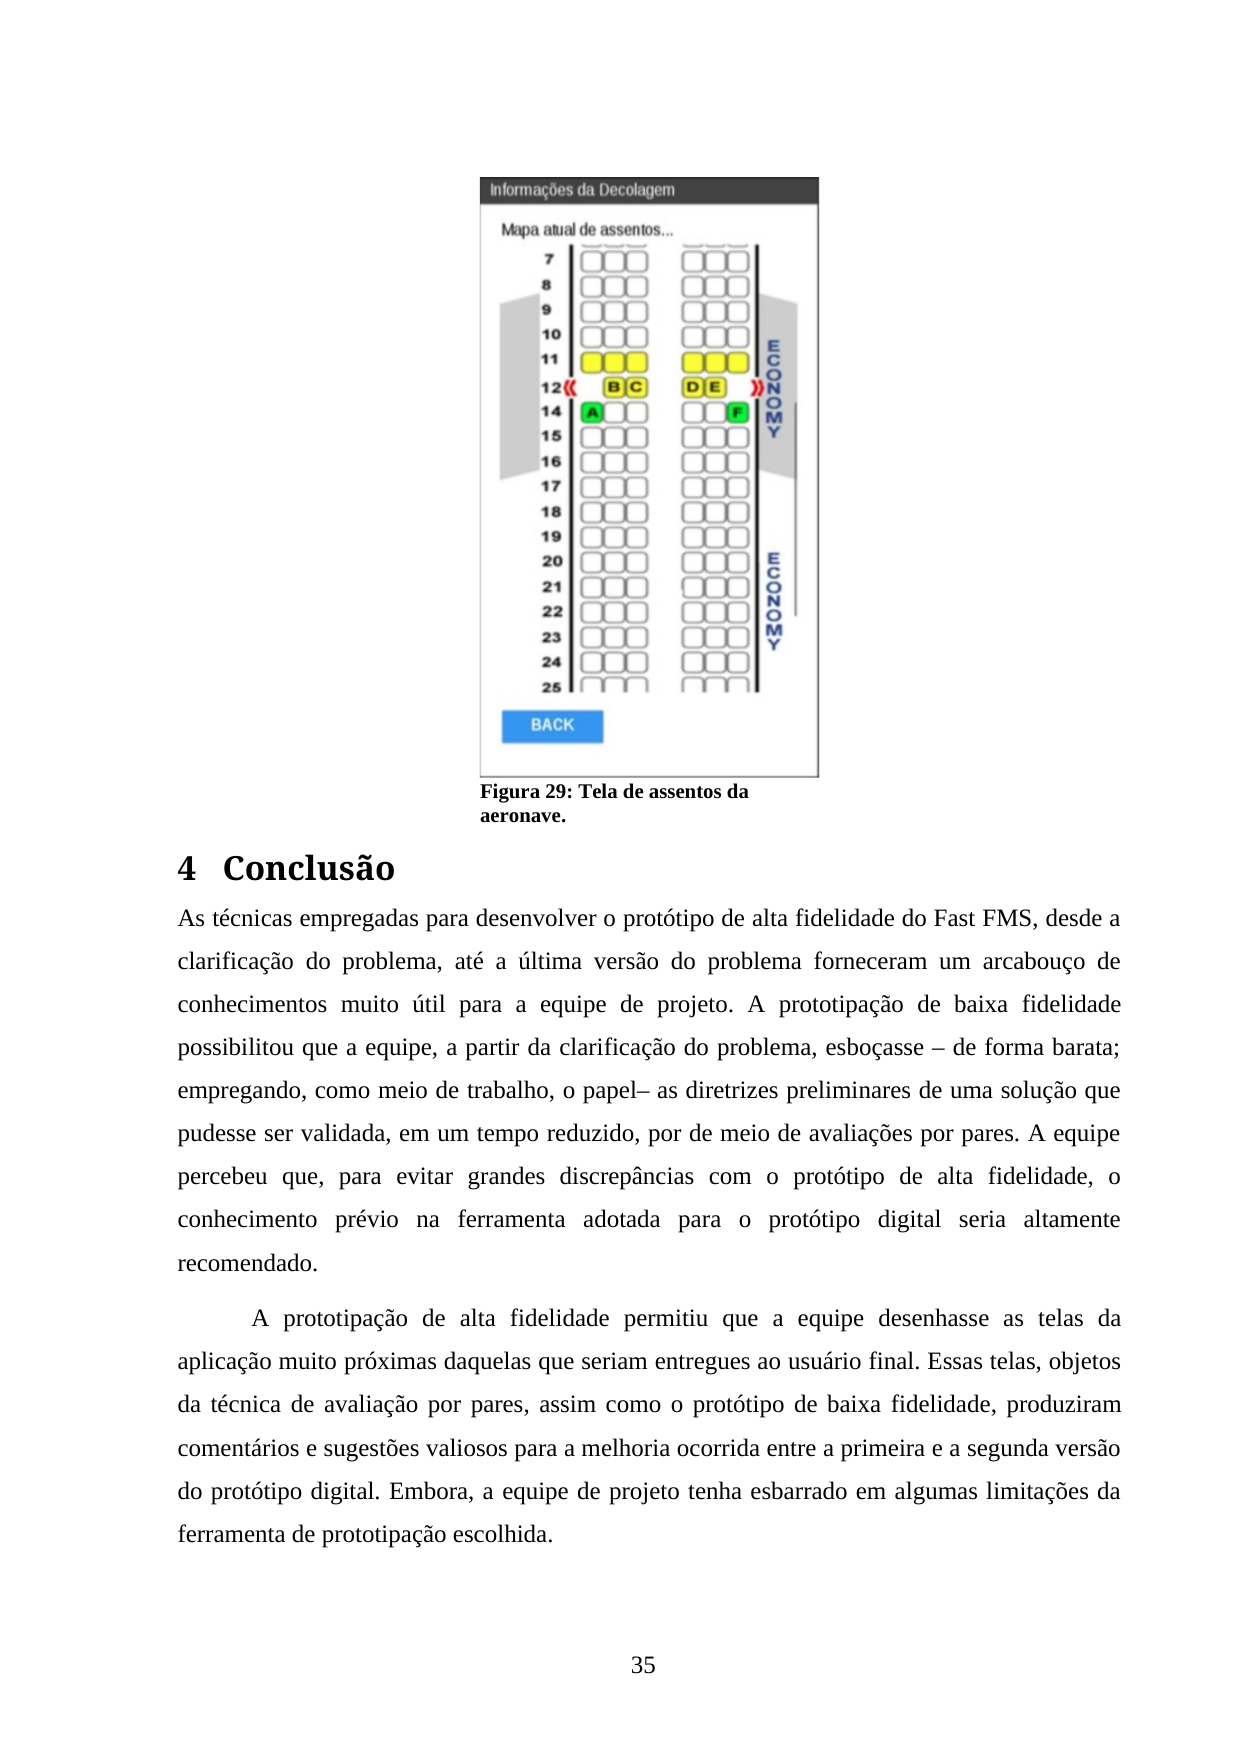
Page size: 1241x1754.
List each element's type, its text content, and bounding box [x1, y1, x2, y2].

text Figura 29: Tela de assentos da aeronave. [480, 779, 819, 827]
text A prototipação de alta fidelidade permitiu que a equipe desenhasse as telas da aplicação muito próximas daquelas que seriam entregues ao usuário final. Essas telas, objetos da técnica de avaliação por pares, assim como o protótipo de baixa fidelidade, produziram comentários e sugestões valiosos para a melhoria ocorrida entre a primeira e a segunda versão do protótipo digital. Embora, a equipe de projeto tenha esbarrado em algumas limitações da ferramenta de prototipação escolhida. [177, 1303, 1122, 1548]
subtitle Conclusão [177, 845, 1122, 890]
text As técnicas empregadas para desenvolver o protótipo de alta fidelidade do Fast FMS, desde a clarificação do problema, até a última versão do problema forneceram um arcabouço de conhecimentos muito útil para a equipe de projeto. A prototipação de baixa fidelidade possibilitou que a equipe, a partir da clarificação do problema, esboçasse – de forma barata; empregando, como meio de trabalho, o papel– as diretrizes preliminares de uma solução que pudesse ser validada, em um tempo reduzido, por de meio de avaliações por pares. A equipe percebeu que, para evitar grandes discrepâncias com o protótipo de alta fidelidade, o conhecimento prévio na ferramenta adotada para o protótipo digital seria altamente recomendado. [177, 903, 1122, 1276]
picture [479, 177, 820, 779]
